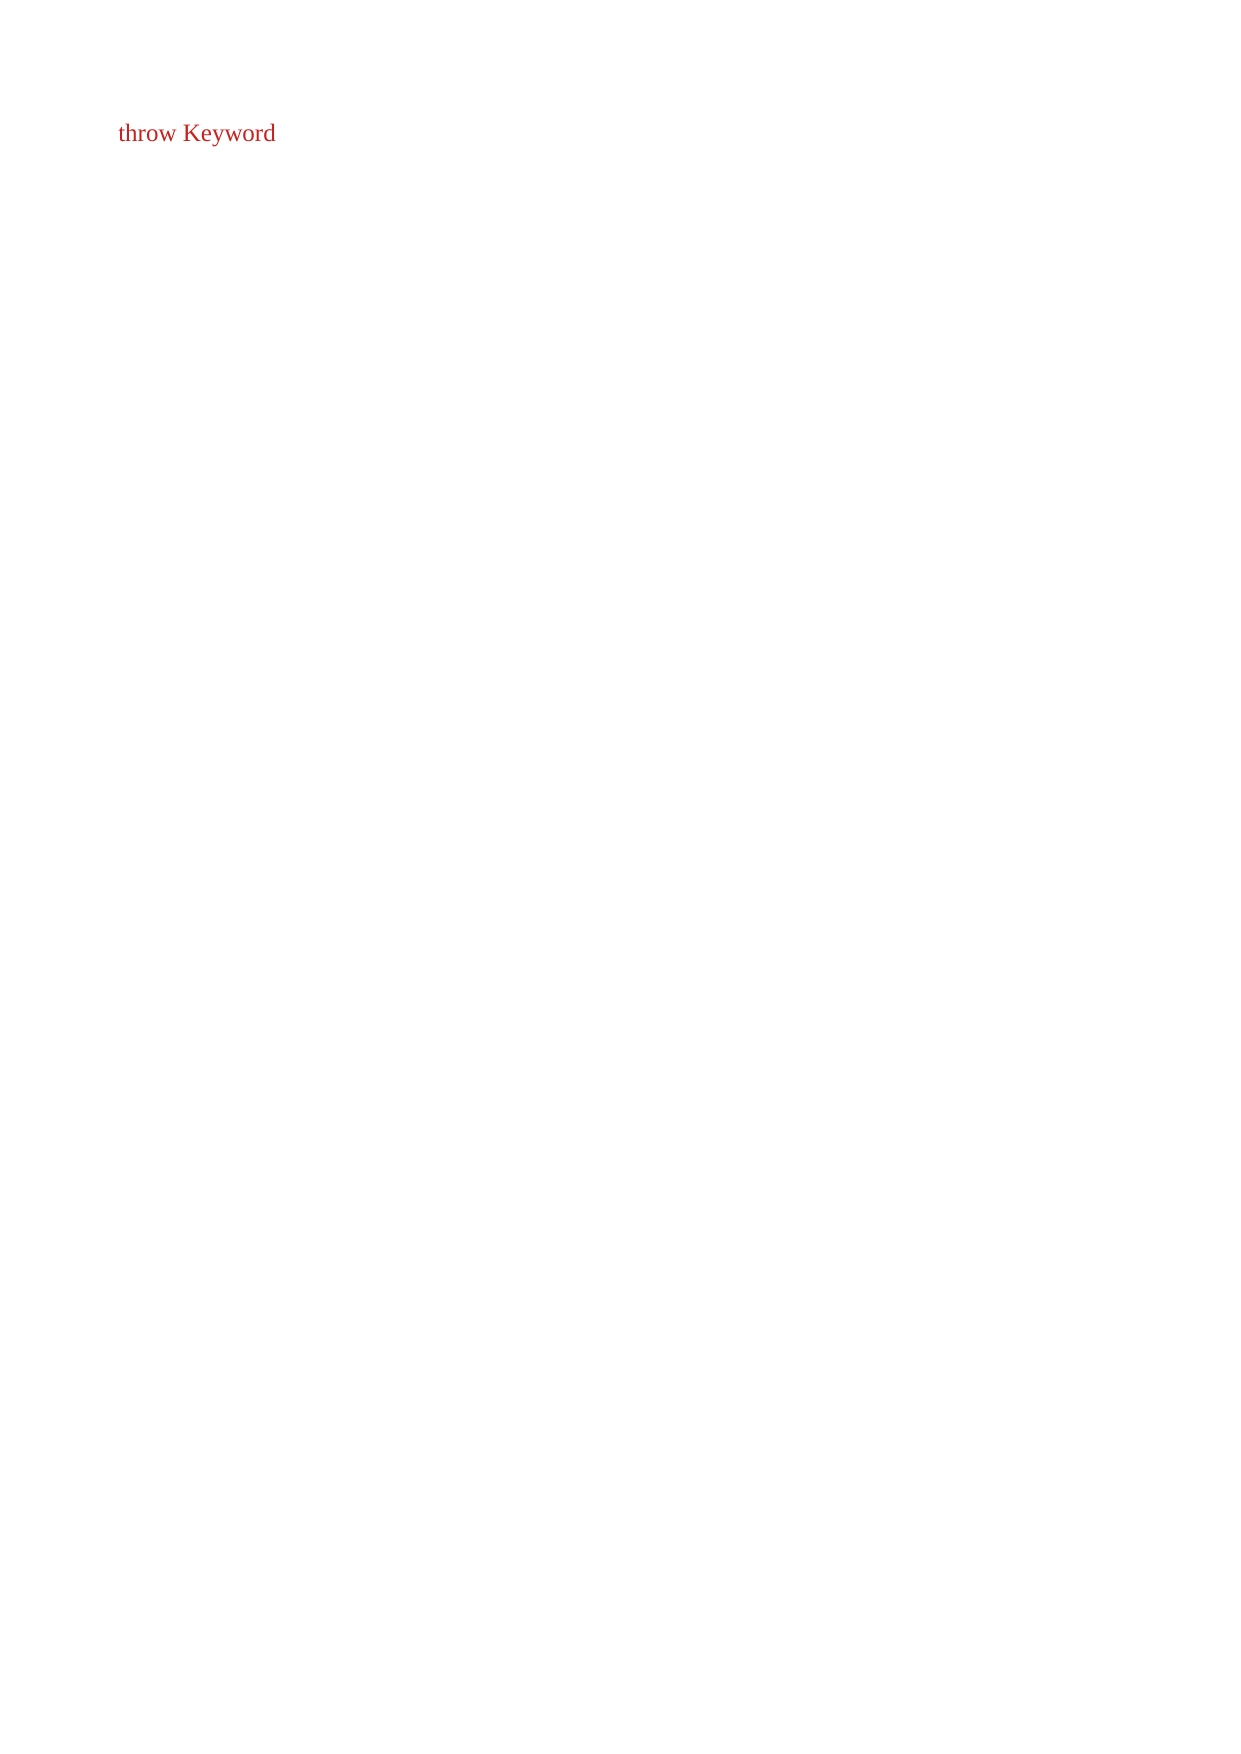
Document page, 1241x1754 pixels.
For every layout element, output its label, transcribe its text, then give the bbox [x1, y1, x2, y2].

text throw Keyword [118, 118, 1122, 147]
